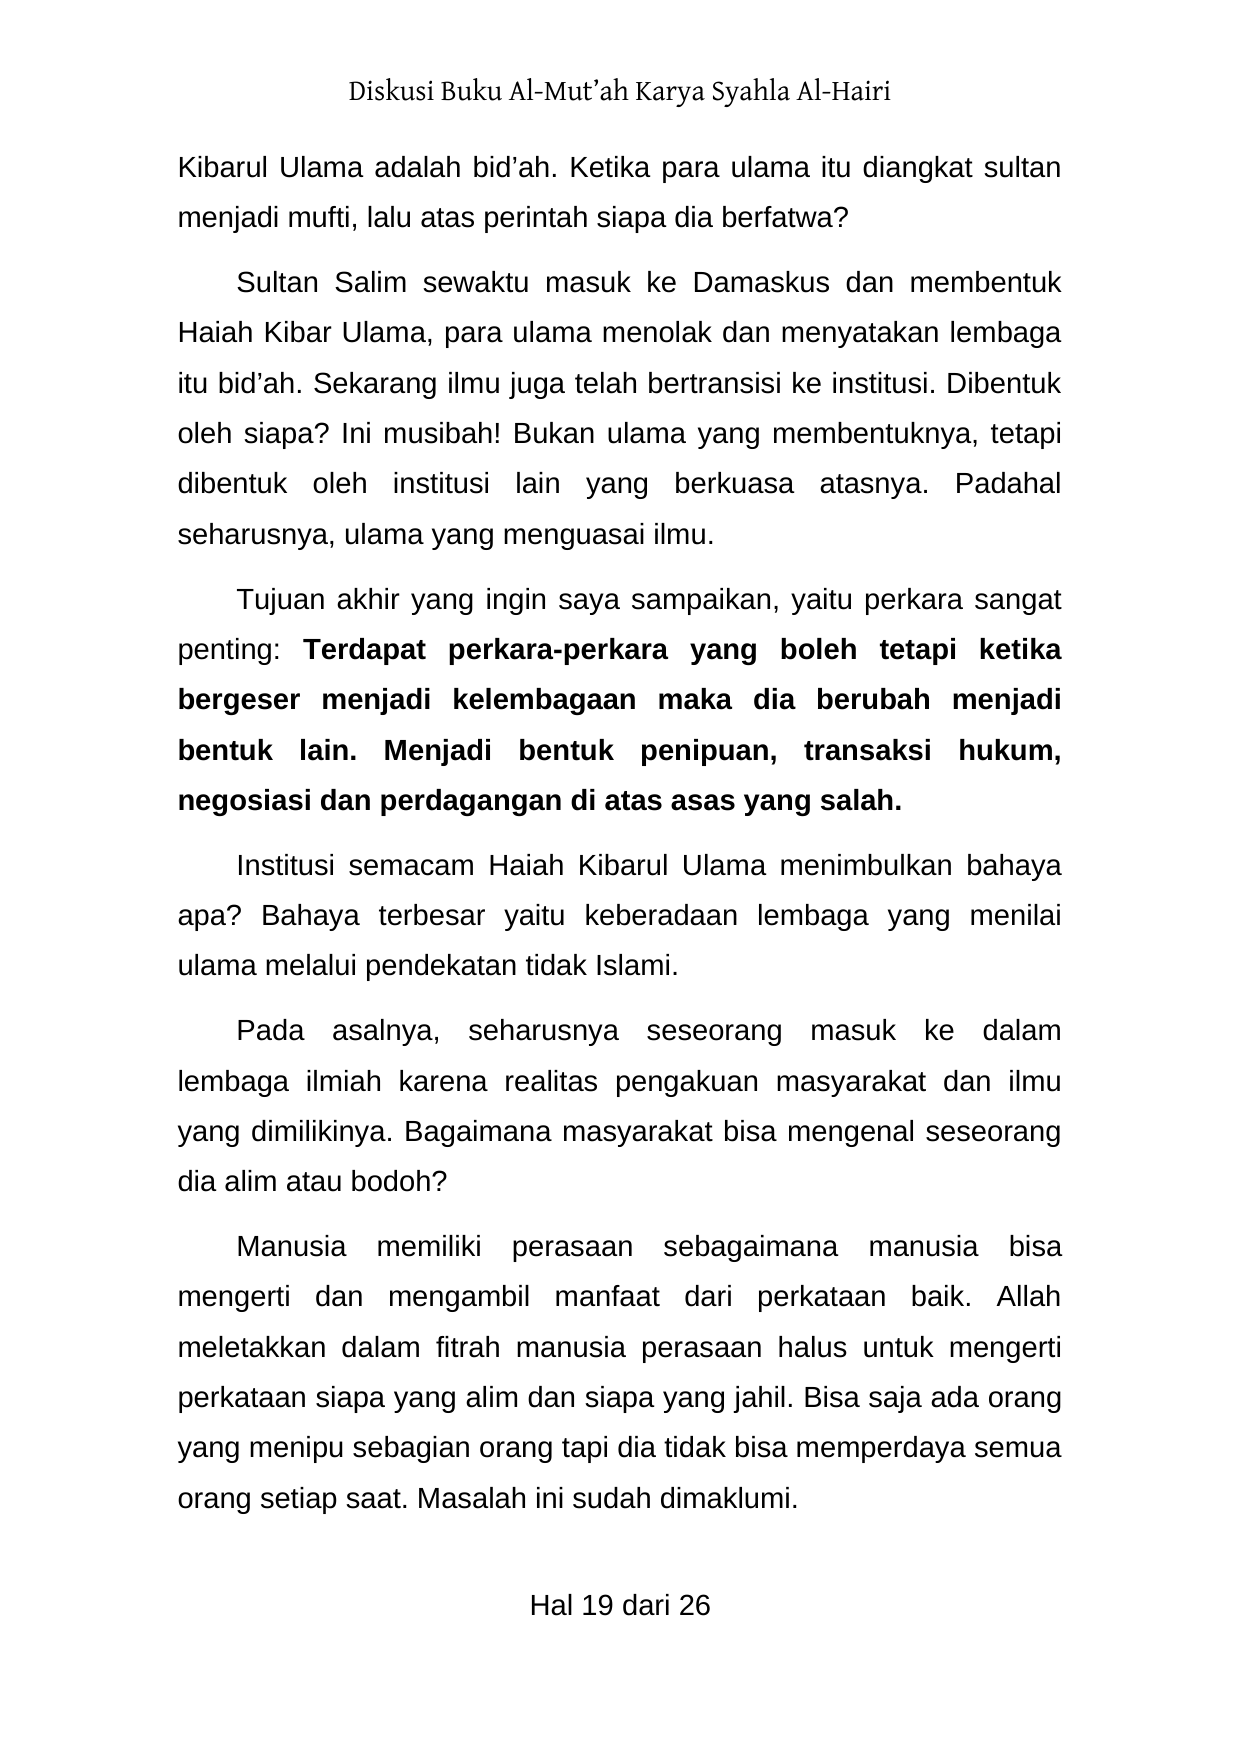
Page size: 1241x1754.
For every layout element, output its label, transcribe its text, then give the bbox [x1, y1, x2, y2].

text Institusi semacam Haiah Kibarul Ulama menimbulkan bahaya apa? Bahaya terbesar yaitu keberadaan lembaga yang menilai ulama melalui pendekatan tidak Islami. [177, 848, 1063, 982]
text Manusia memiliki perasaan sebagaimana manusia bisa mengerti dan mengambil manfaat dari perkataan baik. Allah meletakkan dalam fitrah manusia perasaan halus untuk mengerti perkataan siapa yang alim dan siapa yang jahil. Bisa saja ada orang yang menipu sebagian orang tapi dia tidak bisa memperdaya semua orang setiap saat. Masalah ini sudah dimaklumi. [177, 1229, 1063, 1514]
text Pada asalnya, seharusnya seseorang masuk ke dalam lembaga ilmiah karena realitas pengakuan masyarakat dan ilmu yang dimilikinya. Bagaimana masyarakat bisa mengenal seseorang dia alim atau bodoh? [177, 1013, 1063, 1198]
text Sultan Salim sewaktu masuk ke Damaskus dan membentuk Haiah Kibar Ulama, para ulama menolak dan menyatakan lembaga itu bid’ah. Sekarang ilmu juga telah bertransisi ke institusi. Dibentuk oleh siapa? Ini musibah! Bukan ulama yang membentuknya, tetapi dibentuk oleh institusi lain yang berkuasa atasnya. Padahal seharusnya, ulama yang menguasai ilmu. [177, 265, 1063, 550]
text Tujuan akhir yang ingin saya sampaikan, yaitu perkara sangat penting: Terdapat perkara-perkara yang boleh tetapi ketika bergeser menjadi kelembagaan maka dia berubah menjadi bentuk lain. Menjadi bentuk penipuan, transaksi hukum, negosiasi dan perdagangan di atas asas yang salah. [177, 582, 1063, 816]
text Kibarul Ulama adalah bid’ah. Ketika para ulama itu diangkat sultan menjadi mufti, lalu atas perintah siapa dia berfatwa? [177, 150, 1063, 234]
